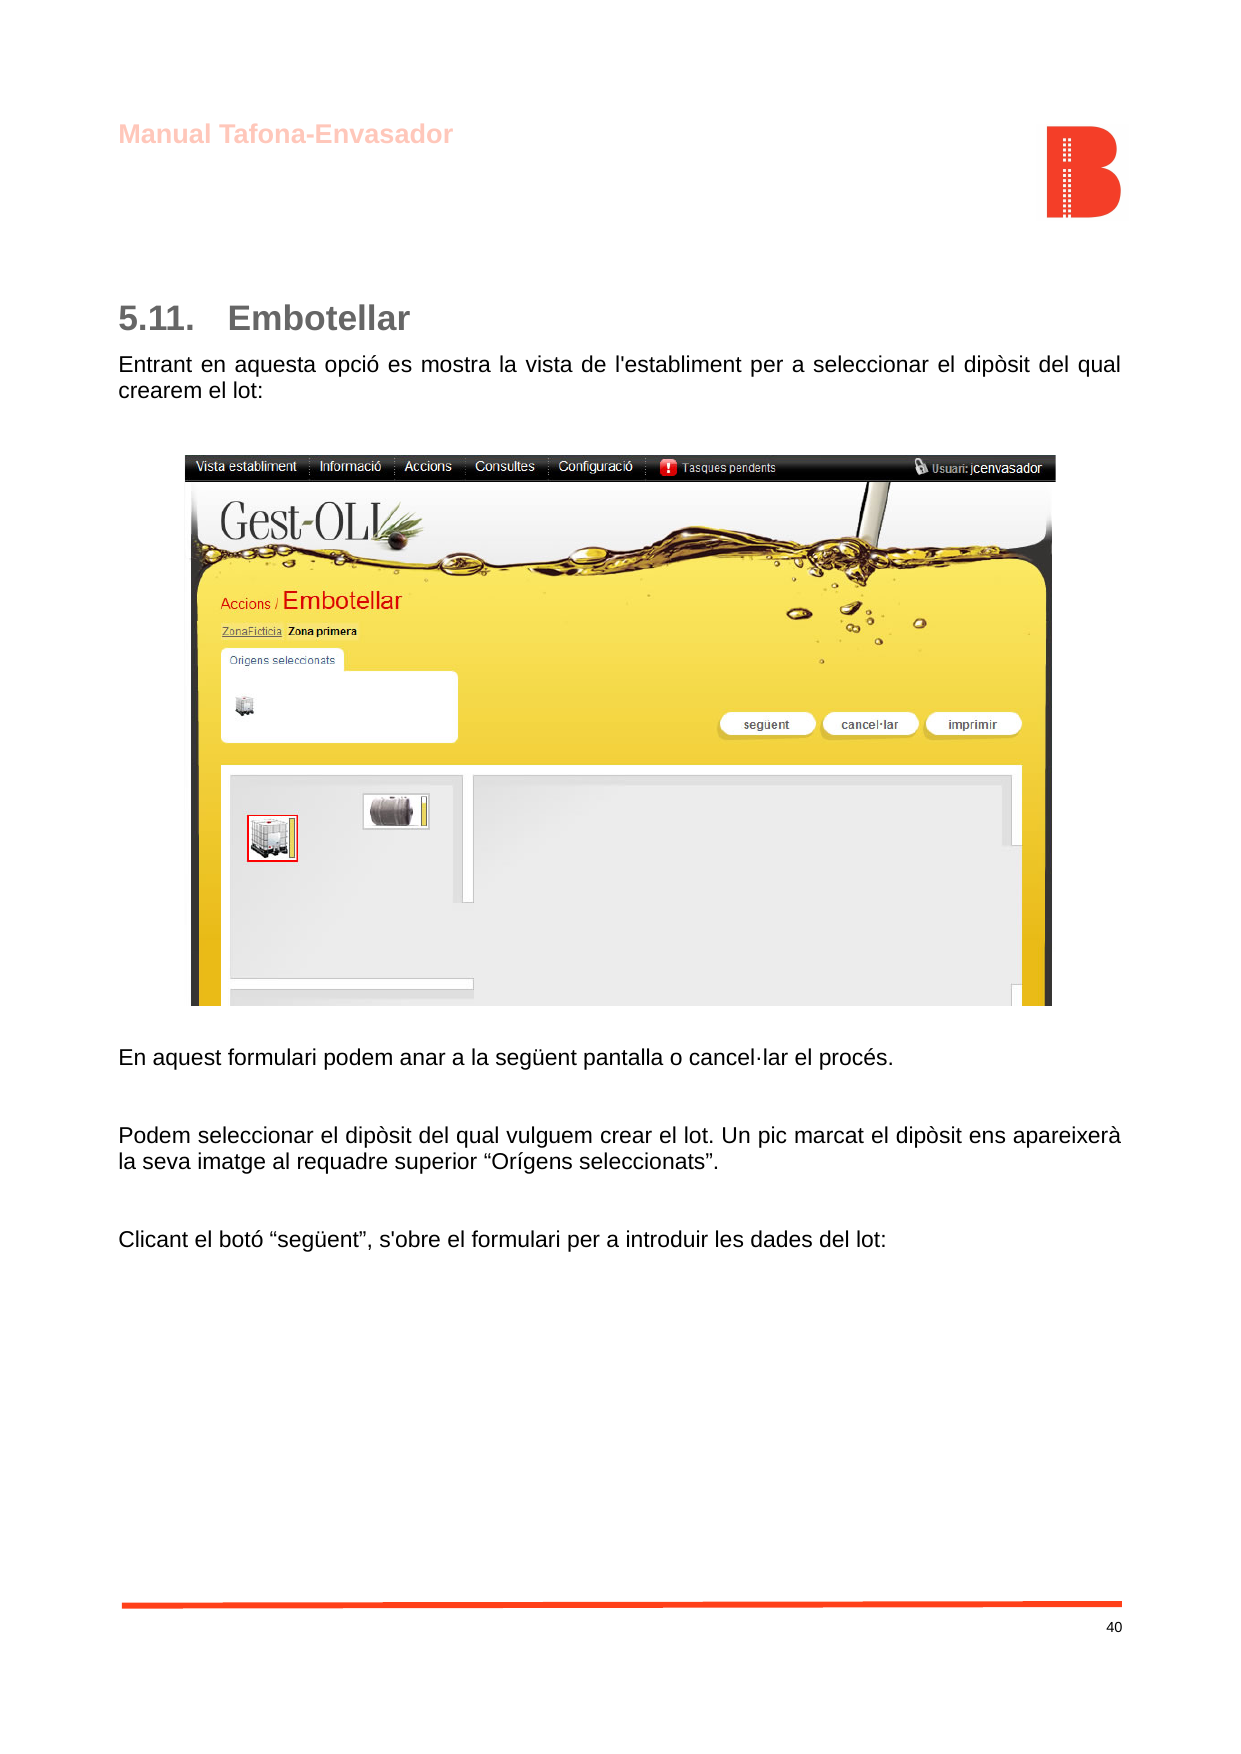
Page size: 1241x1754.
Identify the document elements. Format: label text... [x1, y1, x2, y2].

text Podem seleccionar el dipòsit del qual vulguem crear el lot. Un pic marcat el dipòsit ens apareixerà la seva imatge al requadre superior “Orígens seleccionats”. [118, 1122, 1122, 1175]
text Entrant en aquesta opció es mostra la vista de l'establiment per a seleccionar el dipòsit del qual crearem el lot: [118, 351, 1122, 403]
text En aquest formulari podem anar a la següent pantalla o cancel·lar el procés. [118, 1044, 1122, 1071]
subtitle Embotellar [118, 298, 1122, 338]
text Clicant el botó “següent”, s'obre el formulari per a introduir les dades del lot: [118, 1226, 1122, 1252]
picture [1036, 124, 1130, 221]
picture [184, 455, 1056, 1006]
